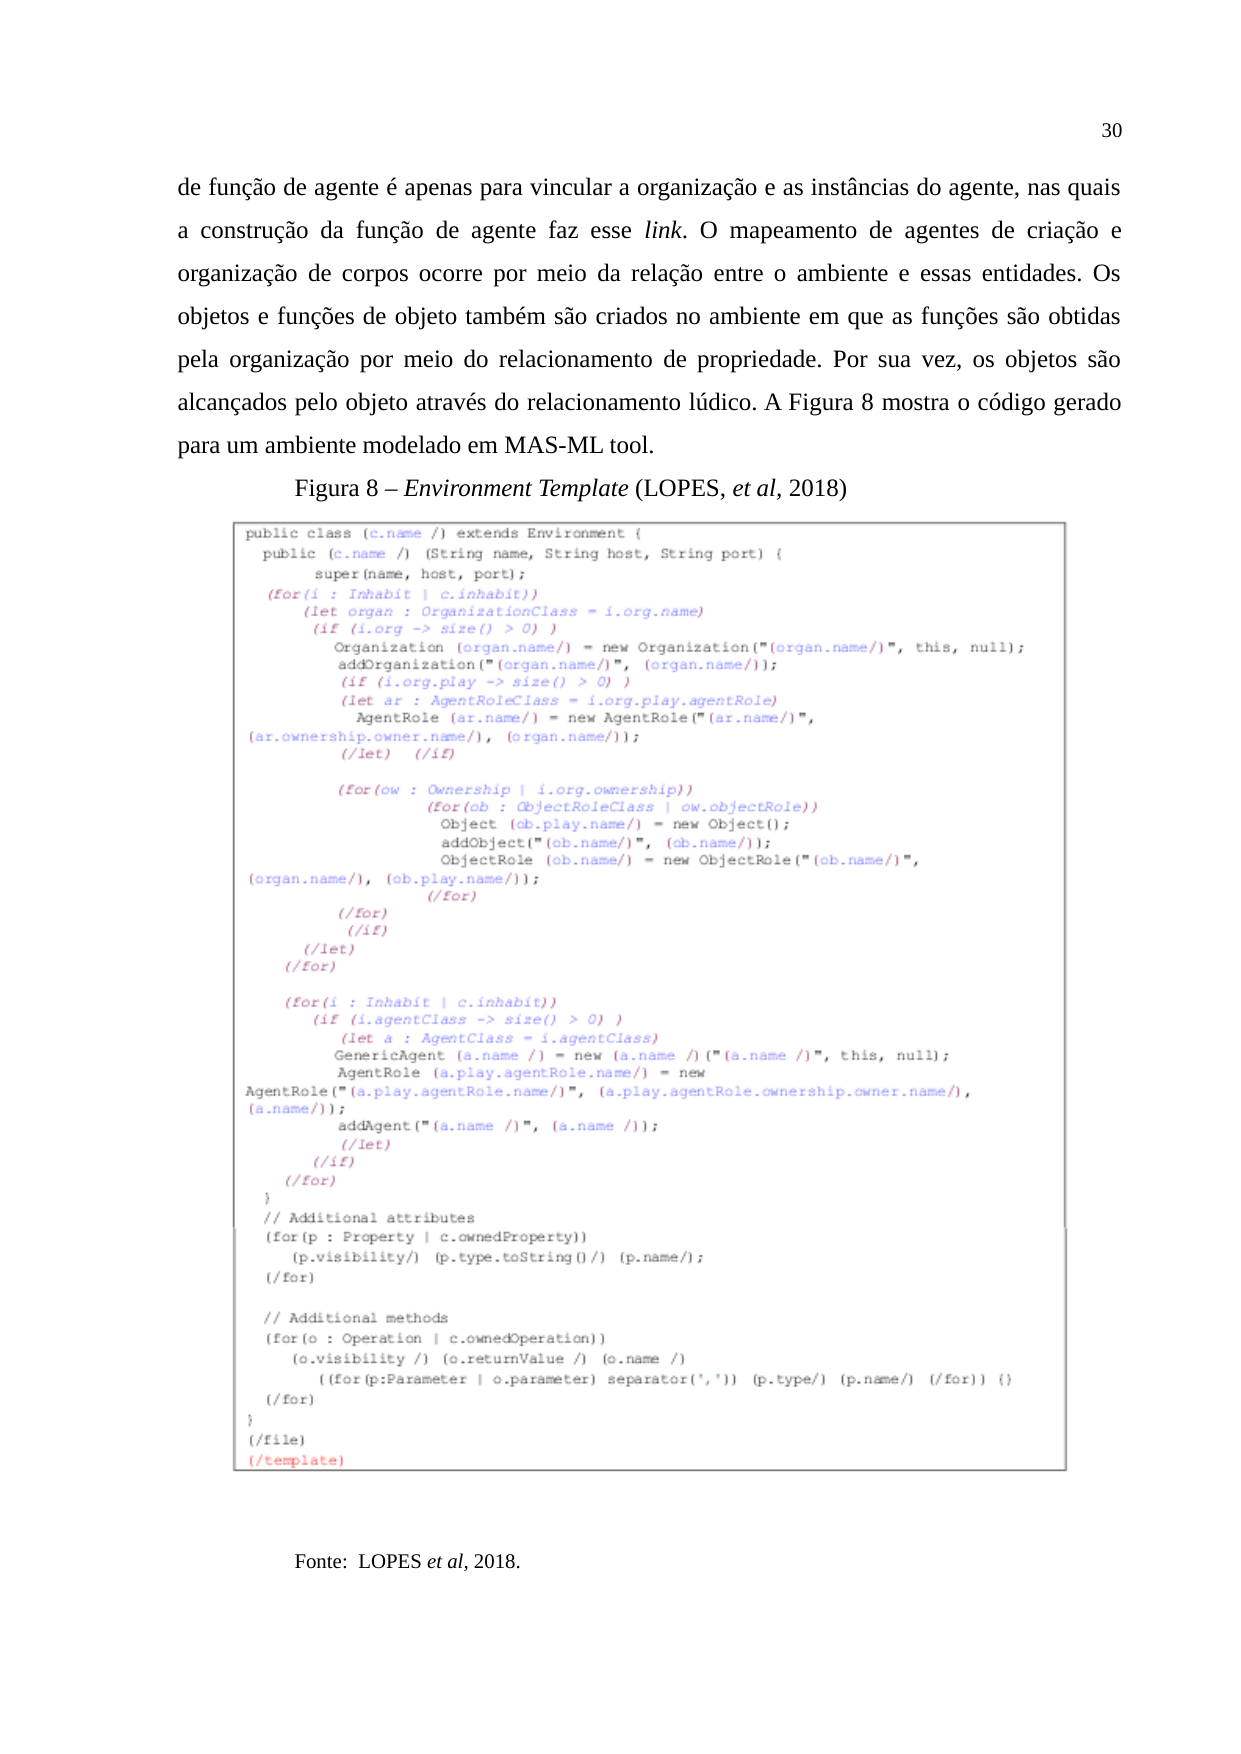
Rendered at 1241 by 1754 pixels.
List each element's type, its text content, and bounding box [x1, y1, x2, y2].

text Figura 8 – Environment Template (LOPES, et al, 2018) [177, 473, 1122, 502]
text Fonte: LOPES et al, 2018. [177, 1549, 1122, 1573]
picture [227, 516, 1072, 1476]
text de função de agente é apenas para vincular a organização e as instâncias do agente, nas quais a construção da função de agente faz esse link. O mapeamento de agentes de criação e organização de corpos ocorre por meio da relação entre o ambiente e essas entidades. Os objetos e funções de objeto também são criados no ambiente em que as funções são obtidas pela organização por meio do relacionamento de propriedade. Por sua vez, os objetos são alcançados pelo objeto através do relacionamento lúdico. A Figura 8 mostra o código gerado para um ambiente modelado em MAS-ML tool. [177, 172, 1122, 459]
